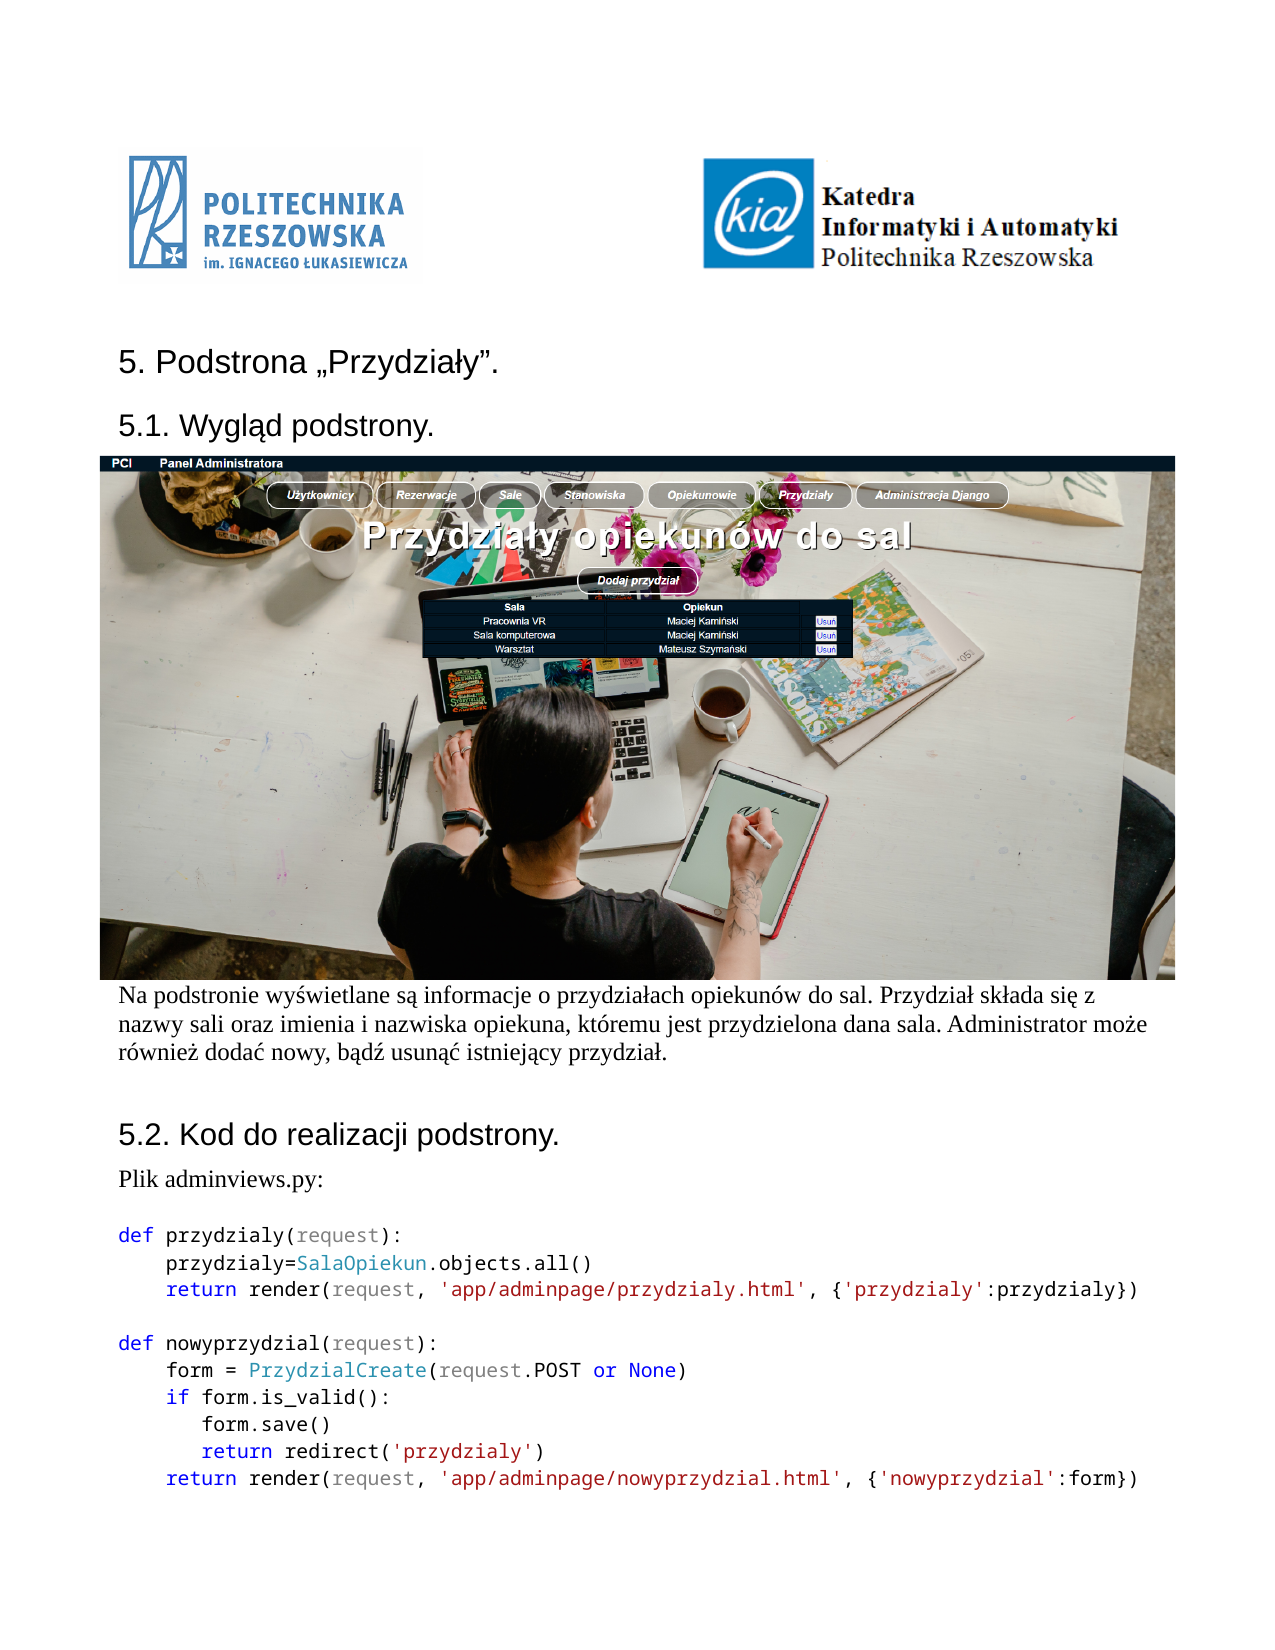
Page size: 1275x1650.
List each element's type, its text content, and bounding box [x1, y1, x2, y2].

text return render(request, 'app/adminpage/przydzialy.html', {'przydzialy':przydzialy}) [118, 1276, 1157, 1303]
picture [685, 143, 1147, 286]
text form = PrzydzialCreate(request.POST or None) [118, 1357, 1157, 1384]
text Plik adminviews.py: [118, 1164, 1157, 1193]
text Na podstronie wyświetlane są informacje o przydziałach opiekunów do sal. Przydział składa się z nazwy sali oraz imienia i nazwiska opiekuna, któremu jest przydzielona dana sala. Administrator może również dodać nowy, bądź usunąć istniejący przydział. [118, 980, 1157, 1066]
text def nowyprzydzial(request): [118, 1330, 1157, 1357]
text if form.is_valid(): [118, 1384, 1157, 1411]
subtitle 5.1. Wygląd podstrony. [118, 407, 1157, 443]
subtitle 5.2. Kod do realizacji podstrony. [118, 1116, 1157, 1152]
text return redirect('przydzialy') [118, 1438, 1157, 1464]
picture [99, 455, 1176, 980]
subtitle 5. Podstrona „Przydziały”. [118, 342, 1157, 380]
text przydzialy=SalaOpiekun.objects.all() [118, 1249, 1157, 1276]
text return render(request, 'app/adminpage/nowyprzydzial.html', {'nowyprzydzial':form}) [118, 1464, 1157, 1492]
text form.save() [118, 1411, 1157, 1438]
text def przydzialy(request): [118, 1222, 1157, 1249]
picture [118, 147, 423, 284]
